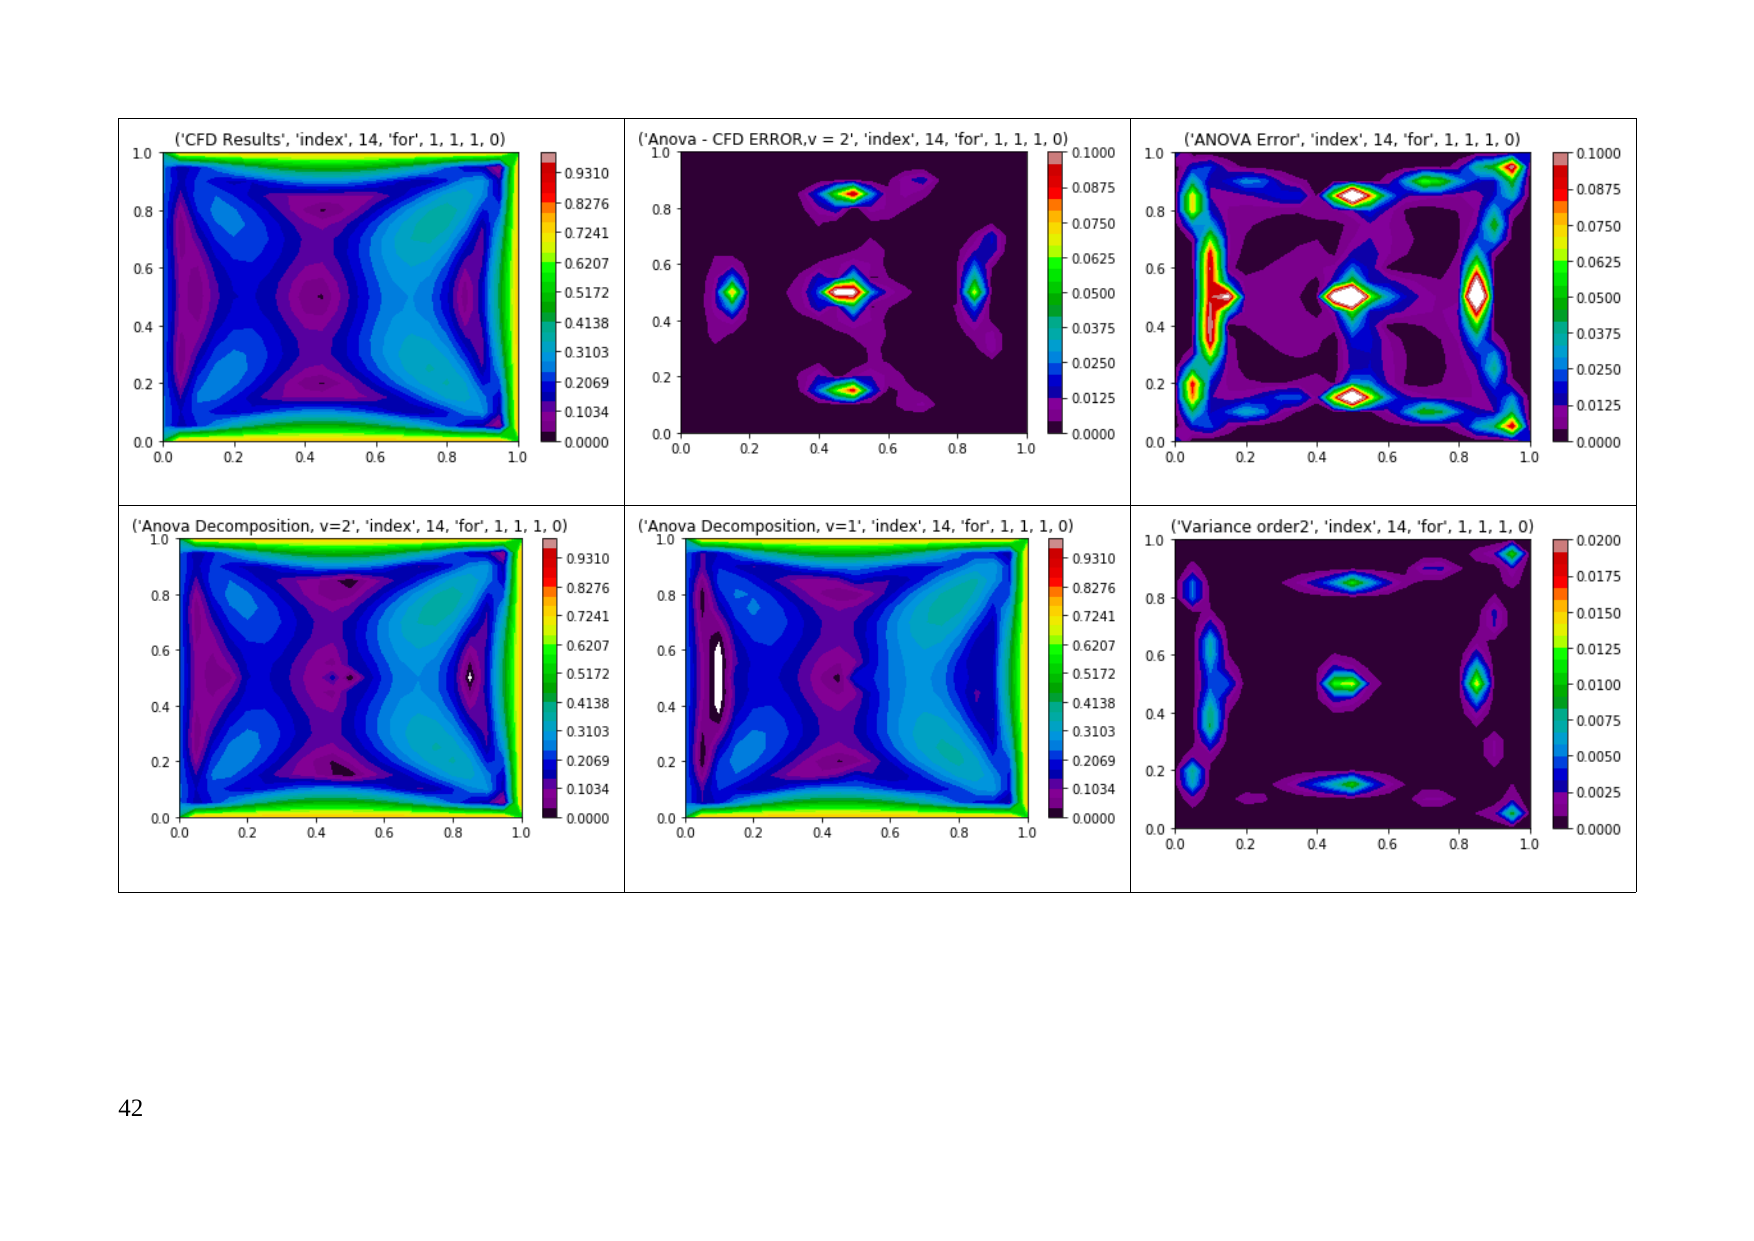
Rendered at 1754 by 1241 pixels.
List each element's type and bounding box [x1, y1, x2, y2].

picture [123, 511, 619, 848]
table_header [1131, 119, 1636, 505]
table_cell [1131, 506, 1636, 892]
picture [1135, 123, 1631, 473]
table_header [625, 119, 1130, 505]
picture [629, 511, 1125, 848]
table_cell [119, 506, 624, 892]
picture [1135, 511, 1631, 860]
table_header [119, 119, 624, 505]
table_cell [625, 506, 1130, 892]
picture [123, 123, 619, 473]
picture [629, 123, 1125, 464]
